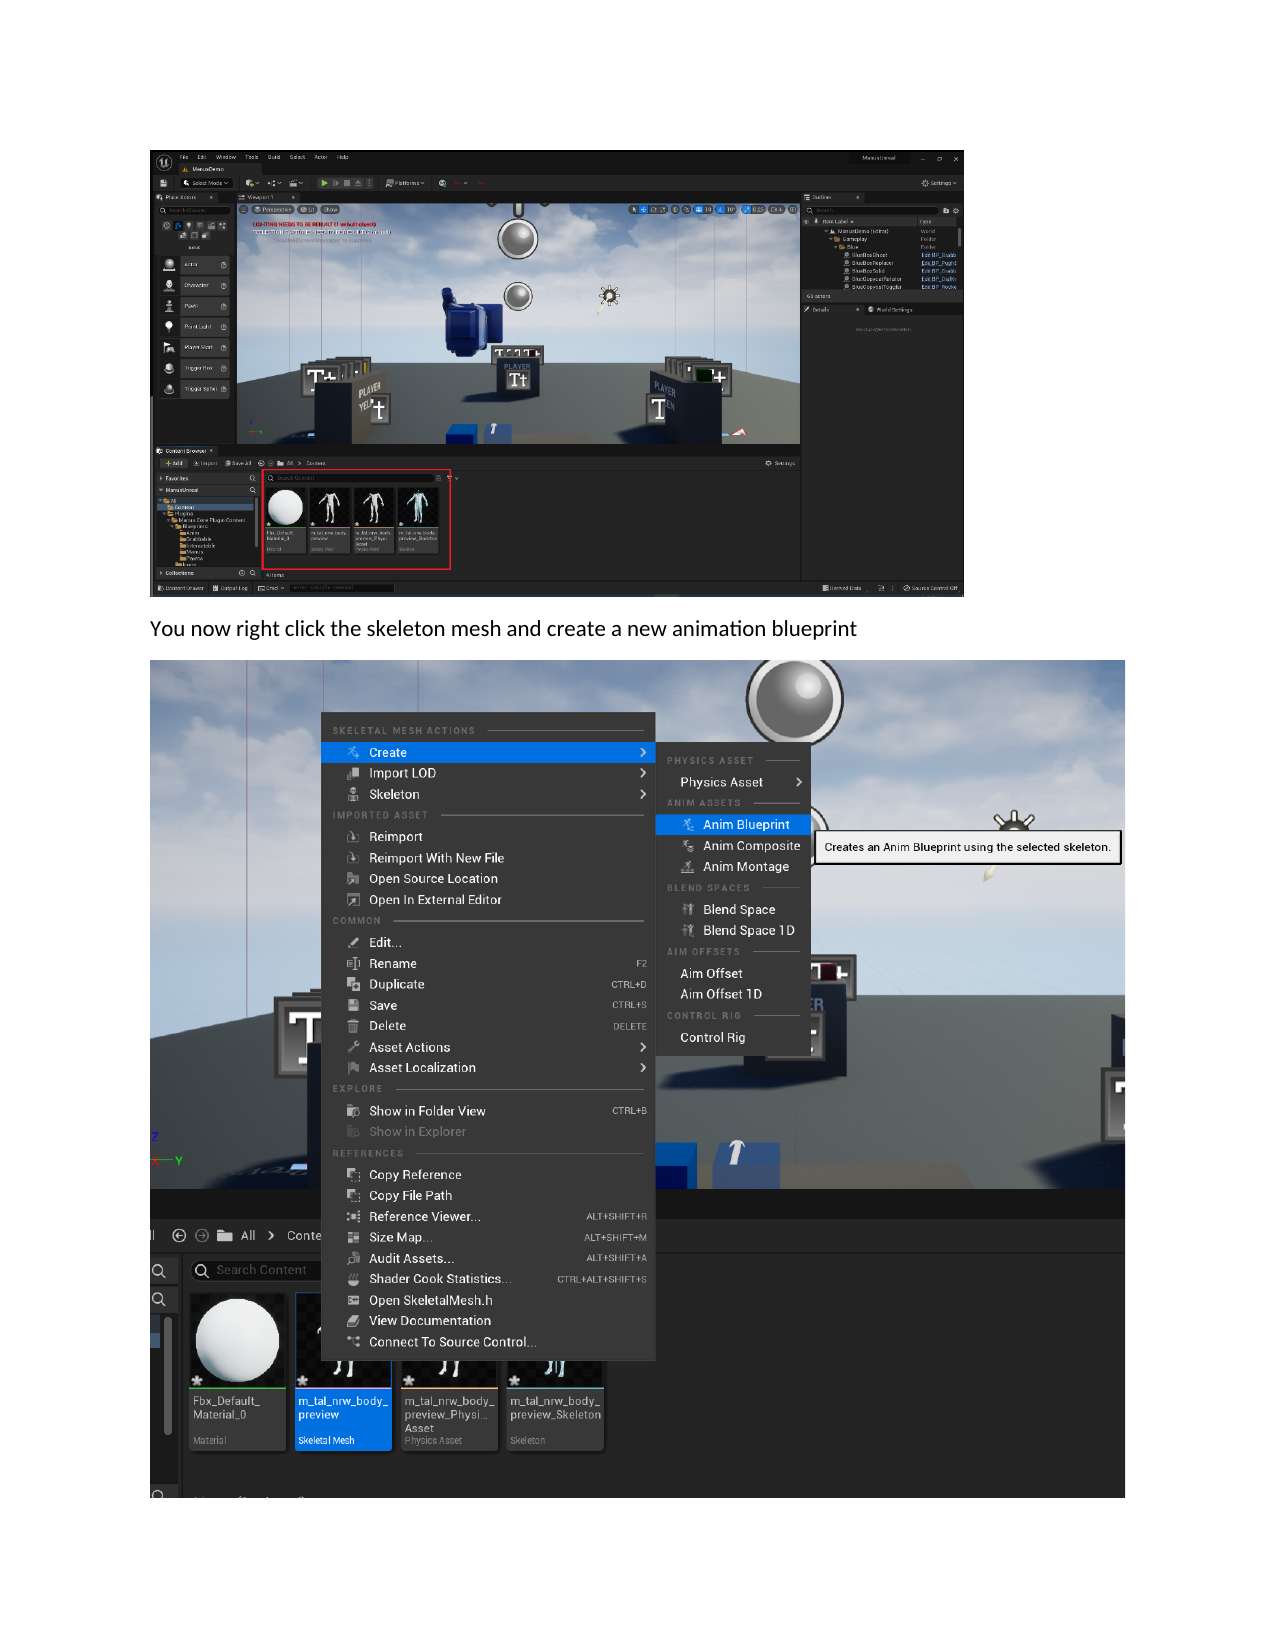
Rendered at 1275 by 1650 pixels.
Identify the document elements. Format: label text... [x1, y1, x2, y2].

text You now right click the skeleton mesh and create a new animation blueprint [150, 614, 1125, 642]
